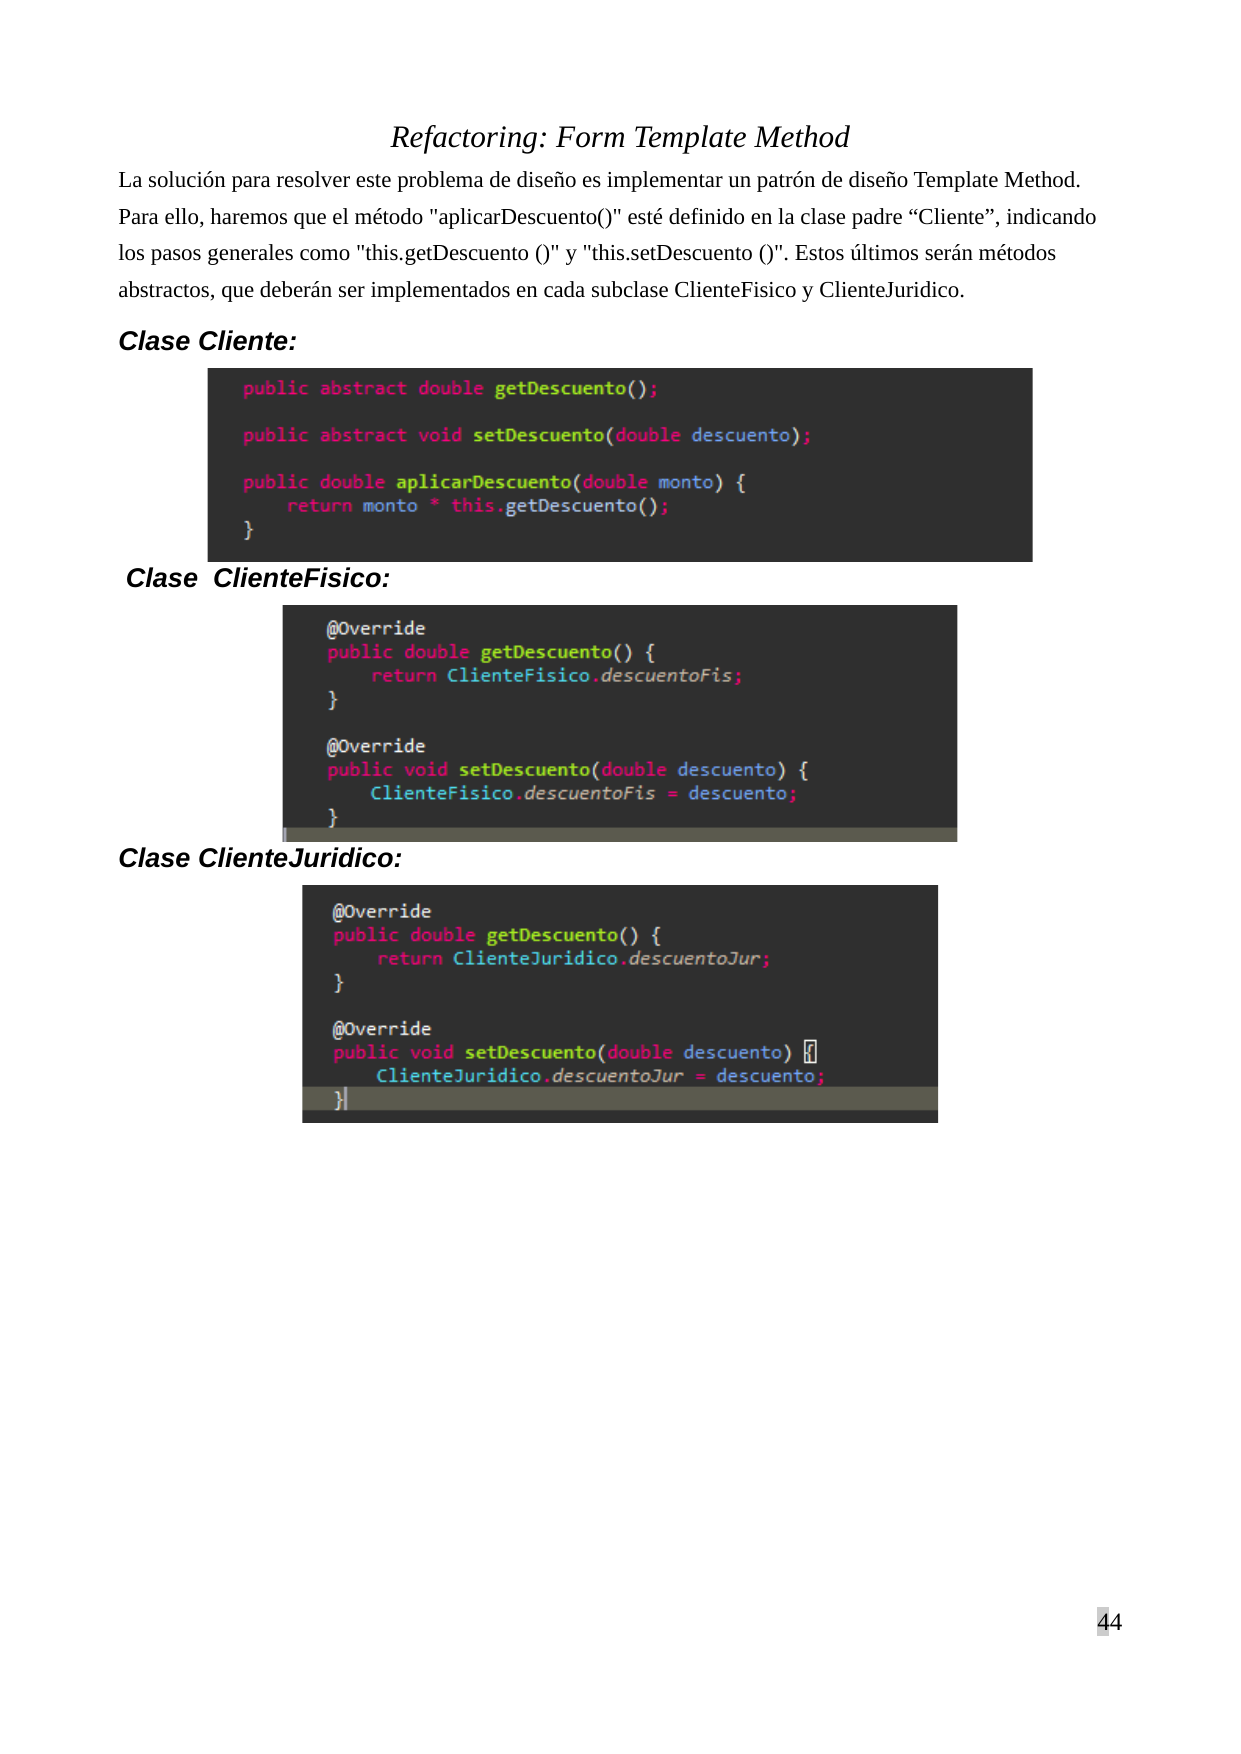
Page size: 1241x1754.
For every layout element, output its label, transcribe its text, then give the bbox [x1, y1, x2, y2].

subtitle Clase ClienteJuridico: [118, 618, 1122, 873]
subtitle Clase ClienteFisico: [118, 381, 1122, 593]
picture [302, 885, 939, 1123]
text La solución para resolver este problema de diseño es implementar un patrón de diseño Template Method. Para ello, haremos que el método "aplicarDescuento()" esté definido en la clase padre “Cliente”, indicando los pasos generales como "this.getDescuento ()" y "this.setDescuento ()". Estos últimos serán métodos abstractos, que deberán ser implementados en cada subclase ClienteFisico y ClienteJuridico. [118, 167, 1122, 302]
picture [282, 605, 958, 842]
subtitle Refactoring: Form Template Method [118, 118, 1122, 154]
subtitle Clase Cliente: [118, 324, 1122, 356]
picture [207, 368, 1033, 562]
